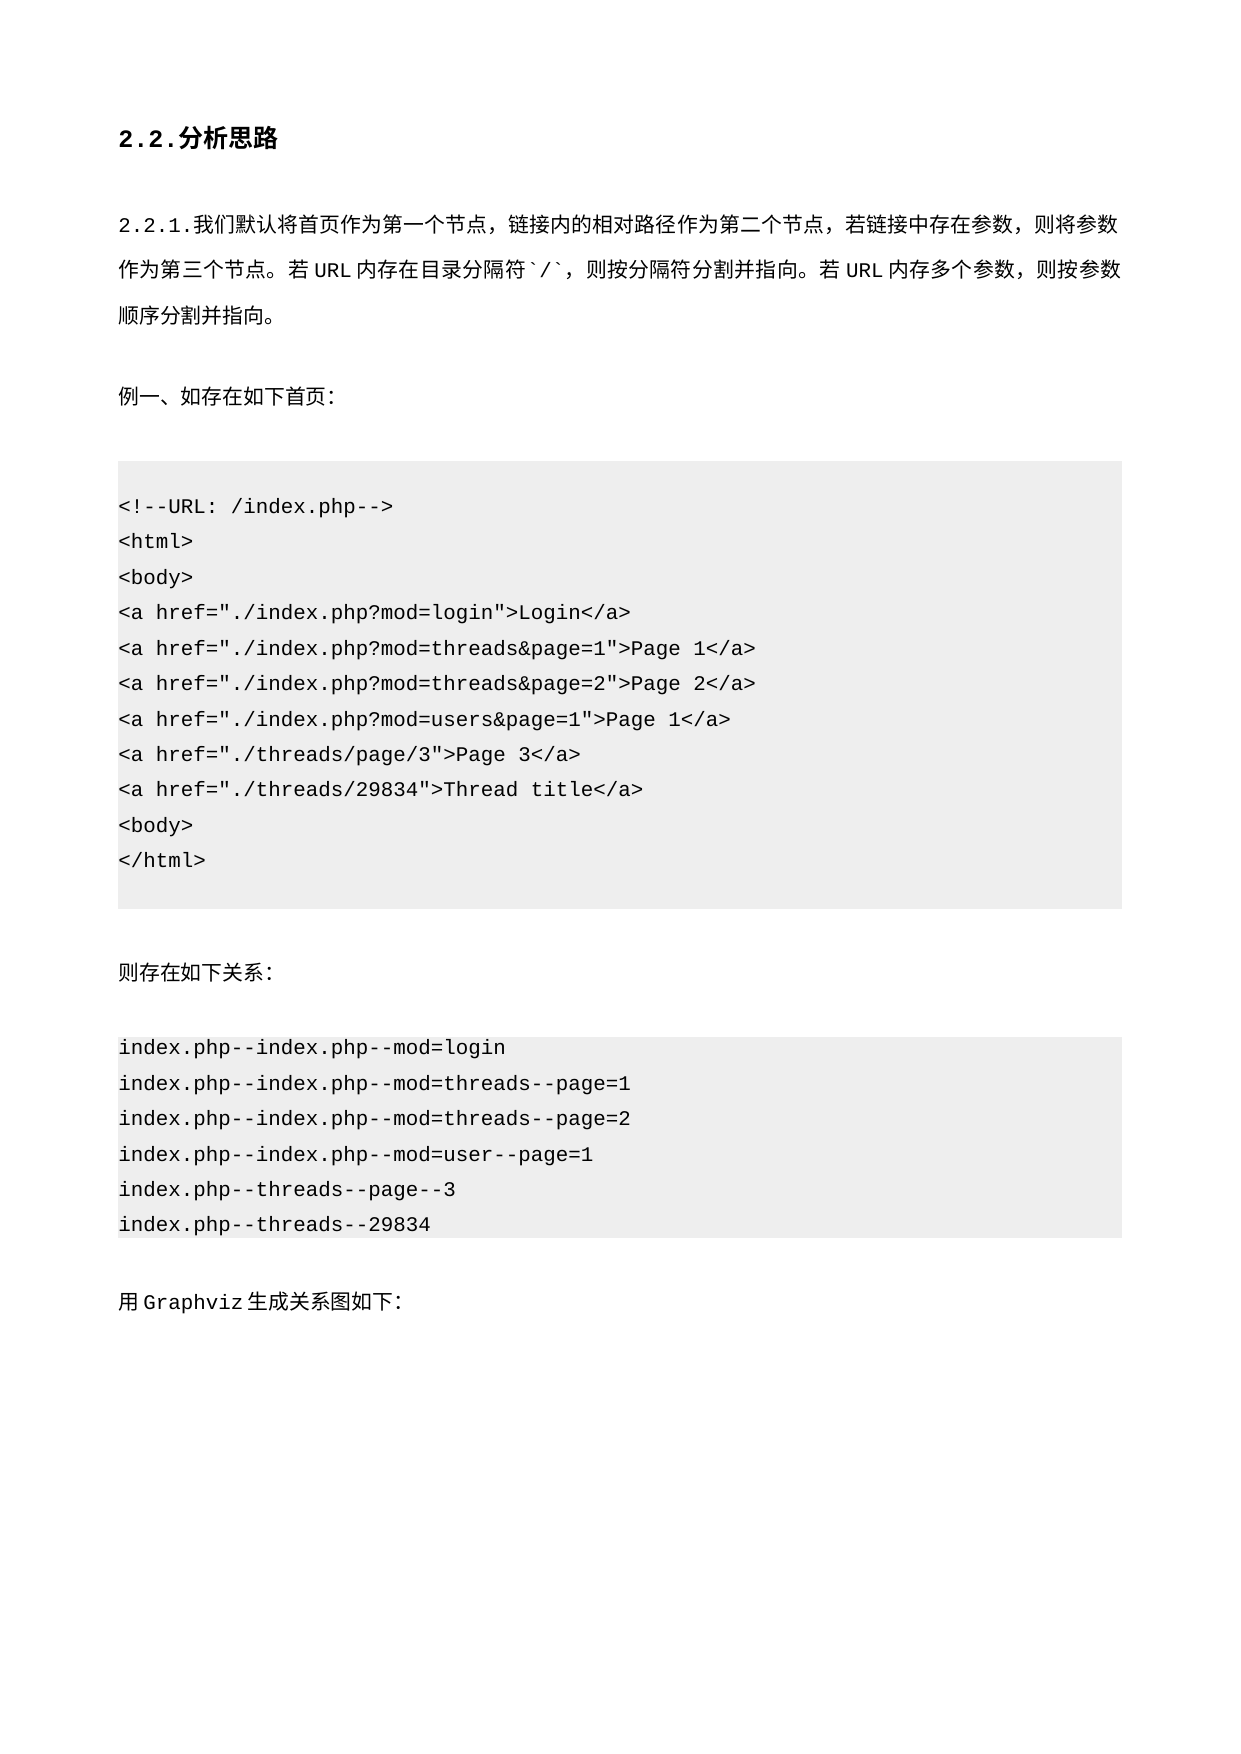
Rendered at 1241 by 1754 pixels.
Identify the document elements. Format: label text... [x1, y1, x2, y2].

text 2.2.1.我们默认将首页作为第一个节点，链接内的相对路径作为第二个节点，若链接中存在参数，则将参数作为第三个节点。若URL内存在目录分隔符`/`，则按分隔符分割并指向。若URL内存多个参数，则按参数顺序分割并指向。 [118, 208, 1122, 329]
text 例一、如存在如下首页： [118, 380, 1122, 410]
text index.php--threads--29834 [118, 1214, 1122, 1238]
text 用Graphviz生成关系图如下： [118, 1285, 1122, 1316]
text <html> [118, 532, 1122, 555]
text </html> [118, 850, 1122, 874]
text <a href="./index.php?mod=threads&page=2">Page 2</a> [118, 673, 1122, 697]
text index.php--index.php--mod=user--page=1 [118, 1143, 1122, 1167]
text index.php--index.php--mod=threads--page=2 [118, 1108, 1122, 1132]
text <!--URL: /index.php--> [118, 496, 1122, 520]
text 2.2.分析思路 [118, 118, 1122, 154]
text <a href="./threads/page/3">Page 3</a> [118, 744, 1122, 768]
text index.php--threads--page--3 [118, 1179, 1122, 1203]
text <body> [118, 567, 1122, 591]
text 则存在如下关系： [118, 957, 1122, 987]
text <a href="./index.php?mod=login">Login</a> [118, 602, 1122, 626]
text <a href="./threads/29834">Thread title</a> [118, 779, 1122, 803]
text index.php--index.php--mod=threads--page=1 [118, 1073, 1122, 1096]
text <a href="./index.php?mod=threads&page=1">Page 1</a> [118, 638, 1122, 661]
text <body> [118, 815, 1122, 838]
text index.php--index.php--mod=login [118, 1037, 1122, 1061]
text <a href="./index.php?mod=users&page=1">Page 1</a> [118, 709, 1122, 732]
